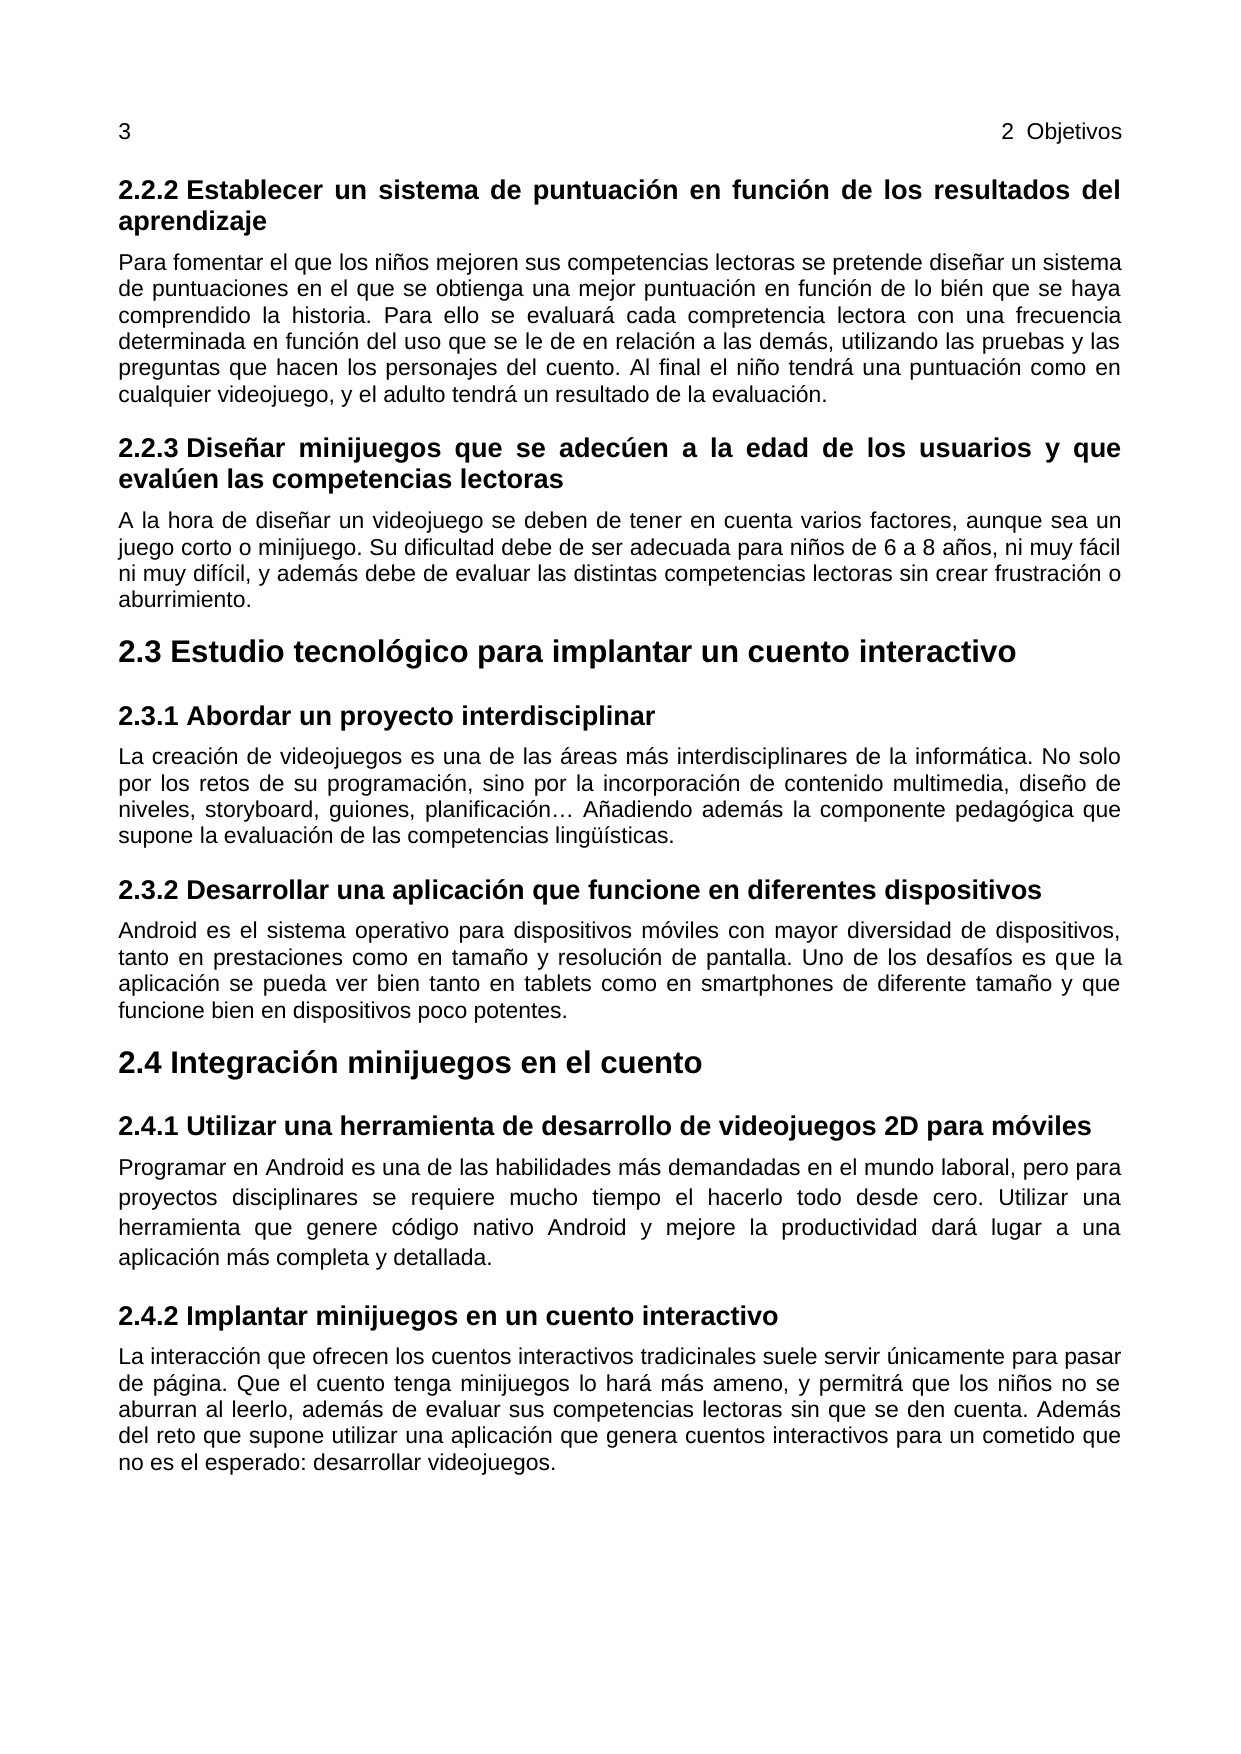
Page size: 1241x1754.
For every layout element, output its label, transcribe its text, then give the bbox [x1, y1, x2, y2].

subtitle Integración minijuegos en el cuento [118, 1044, 1122, 1080]
subtitle Estudio tecnológico para implantar un cuento interactivo [118, 633, 1122, 669]
subtitle Establecer un sistema de puntuación en función de los resultados del aprendizaje [118, 174, 1122, 236]
text Android es el sistema operativo para dispositivos móviles con mayor diversidad de dispositivos, tanto en prestaciones como en tamaño y resolución de pantalla. Uno de los desafíos es que la aplicación se pueda ver bien tanto en tablets como en smartphones de diferente tamaño y que funcione bien en dispositivos poco potentes. [118, 917, 1122, 1023]
text Para fomentar el que los niños mejoren sus competencias lectoras se pretende diseñar un sistema de puntuaciones en el que se obtienga una mejor puntuación en función de lo bién que se haya comprendido la historia. Para ello se evaluará cada compretencia lectora con una frecuencia determinada en función del uso que se le de en relación a las demás, utilizando las pruebas y las preguntas que hacen los personajes del cuento. Al final el niño tendrá una puntuación como en cualquier videojuego, y el adulto tendrá un resultado de la evaluación. [118, 249, 1122, 407]
subtitle Utilizar una herramienta de desarrollo de videojuegos 2D para móviles [118, 1110, 1122, 1141]
subtitle Diseñar minijuegos que se adecúen a la edad de los usuarios y que evalúen las competencias lectoras [118, 432, 1122, 494]
subtitle Implantar minijuegos en un cuento interactivo [118, 1299, 1122, 1331]
text La creación de videojuegos es una de las áreas más interdisciplinares de la informática. No solo por los retos de su programación, sino por la incorporación de contenido multimedia, diseño de niveles, storyboard, guiones, planificación… Añadiendo además la componente pedagógica que supone la evaluación de las competencias lingüísticas. [118, 743, 1122, 849]
subtitle Desarrollar una aplicación que funcione en diferentes dispositivos [118, 874, 1122, 905]
text A la hora de diseñar un videojuego se deben de tener en cuenta varios factores, aunque sea un juego corto o minijuego. Su dificultad debe de ser adecuada para niños de 6 a 8 años, ni muy fácil ni muy difícil, y además debe de evaluar las distintas competencias lectoras sin crear frustración o aburrimiento. [118, 507, 1122, 612]
subtitle Abordar un proyecto interdisciplinar [118, 699, 1122, 731]
text Programar en Android es una de las habilidades más demandadas en el mundo laboral, pero para proyectos disciplinares se requiere mucho tiempo el hacerlo todo desde cero. Utilizar una herramienta que genere código nativo Android y mejore la productividad dará lugar a una aplicación más completa y detallada. [118, 1154, 1122, 1271]
text La interacción que ofrecen los cuentos interactivos tradicinales suele servir únicamente para pasar de página. Que el cuento tenga minijuegos lo hará más ameno, y permitrá que los niños no se aburran al leerlo, además de evaluar sus competencias lectoras sin que se den cuenta. Además del reto que supone utilizar una aplicación que genera cuentos interactivos para un cometido que no es el esperado: desarrollar videojuegos. [118, 1343, 1122, 1475]
